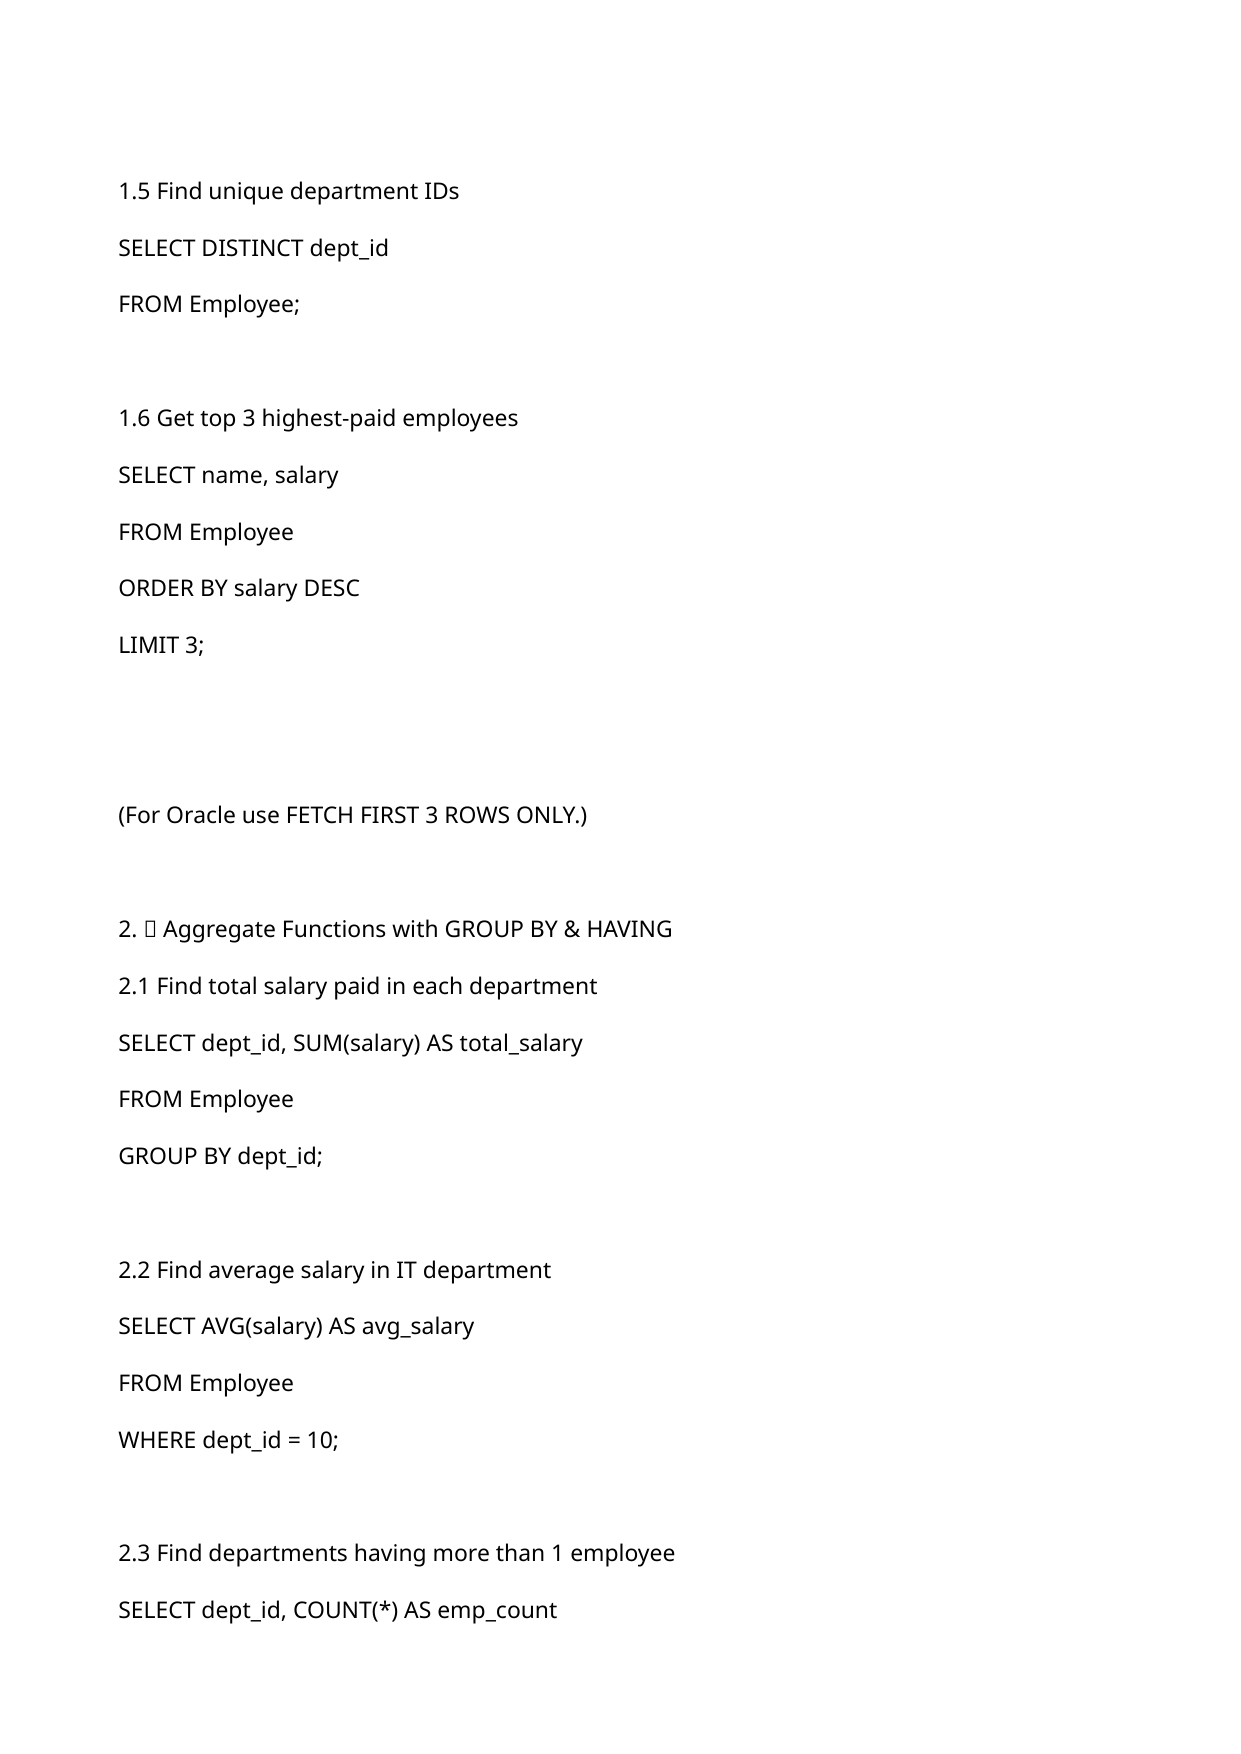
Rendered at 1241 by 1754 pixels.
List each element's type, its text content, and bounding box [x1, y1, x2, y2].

text GROUP BY dept_id; [118, 1140, 1122, 1171]
text FROM Employee [118, 516, 1122, 547]
text FROM Employee [118, 1367, 1122, 1398]
text 1.6 Get top 3 highest-paid employees [118, 402, 1122, 433]
text SELECT dept_id, SUM(salary) AS total_salary [118, 1026, 1122, 1058]
text SELECT dept_id, COUNT(*) AS emp_count [118, 1594, 1122, 1625]
text SELECT AVG(salary) AS avg_salary [118, 1310, 1122, 1342]
text FROM Employee; [118, 288, 1122, 320]
text WHERE dept_id = 10; [118, 1424, 1122, 1455]
text ORDER BY salary DESC [118, 572, 1122, 603]
text 2.2 Find average salary in IT department [118, 1253, 1122, 1285]
text 2.3 Find departments having more than 1 employee [118, 1537, 1122, 1569]
text 2. 🔹 Aggregate Functions with GROUP BY & HAVING [118, 913, 1122, 944]
text (For Oracle use FETCH FIRST 3 ROWS ONLY.) [118, 799, 1122, 831]
text SELECT DISTINCT dept_id [118, 232, 1122, 263]
text 2.1 Find total salary paid in each department [118, 970, 1122, 1001]
text FROM Employee [118, 1083, 1122, 1114]
text LIMIT 3; [118, 629, 1122, 660]
text SELECT name, salary [118, 459, 1122, 490]
text 1.5 Find unique department IDs [118, 175, 1122, 206]
